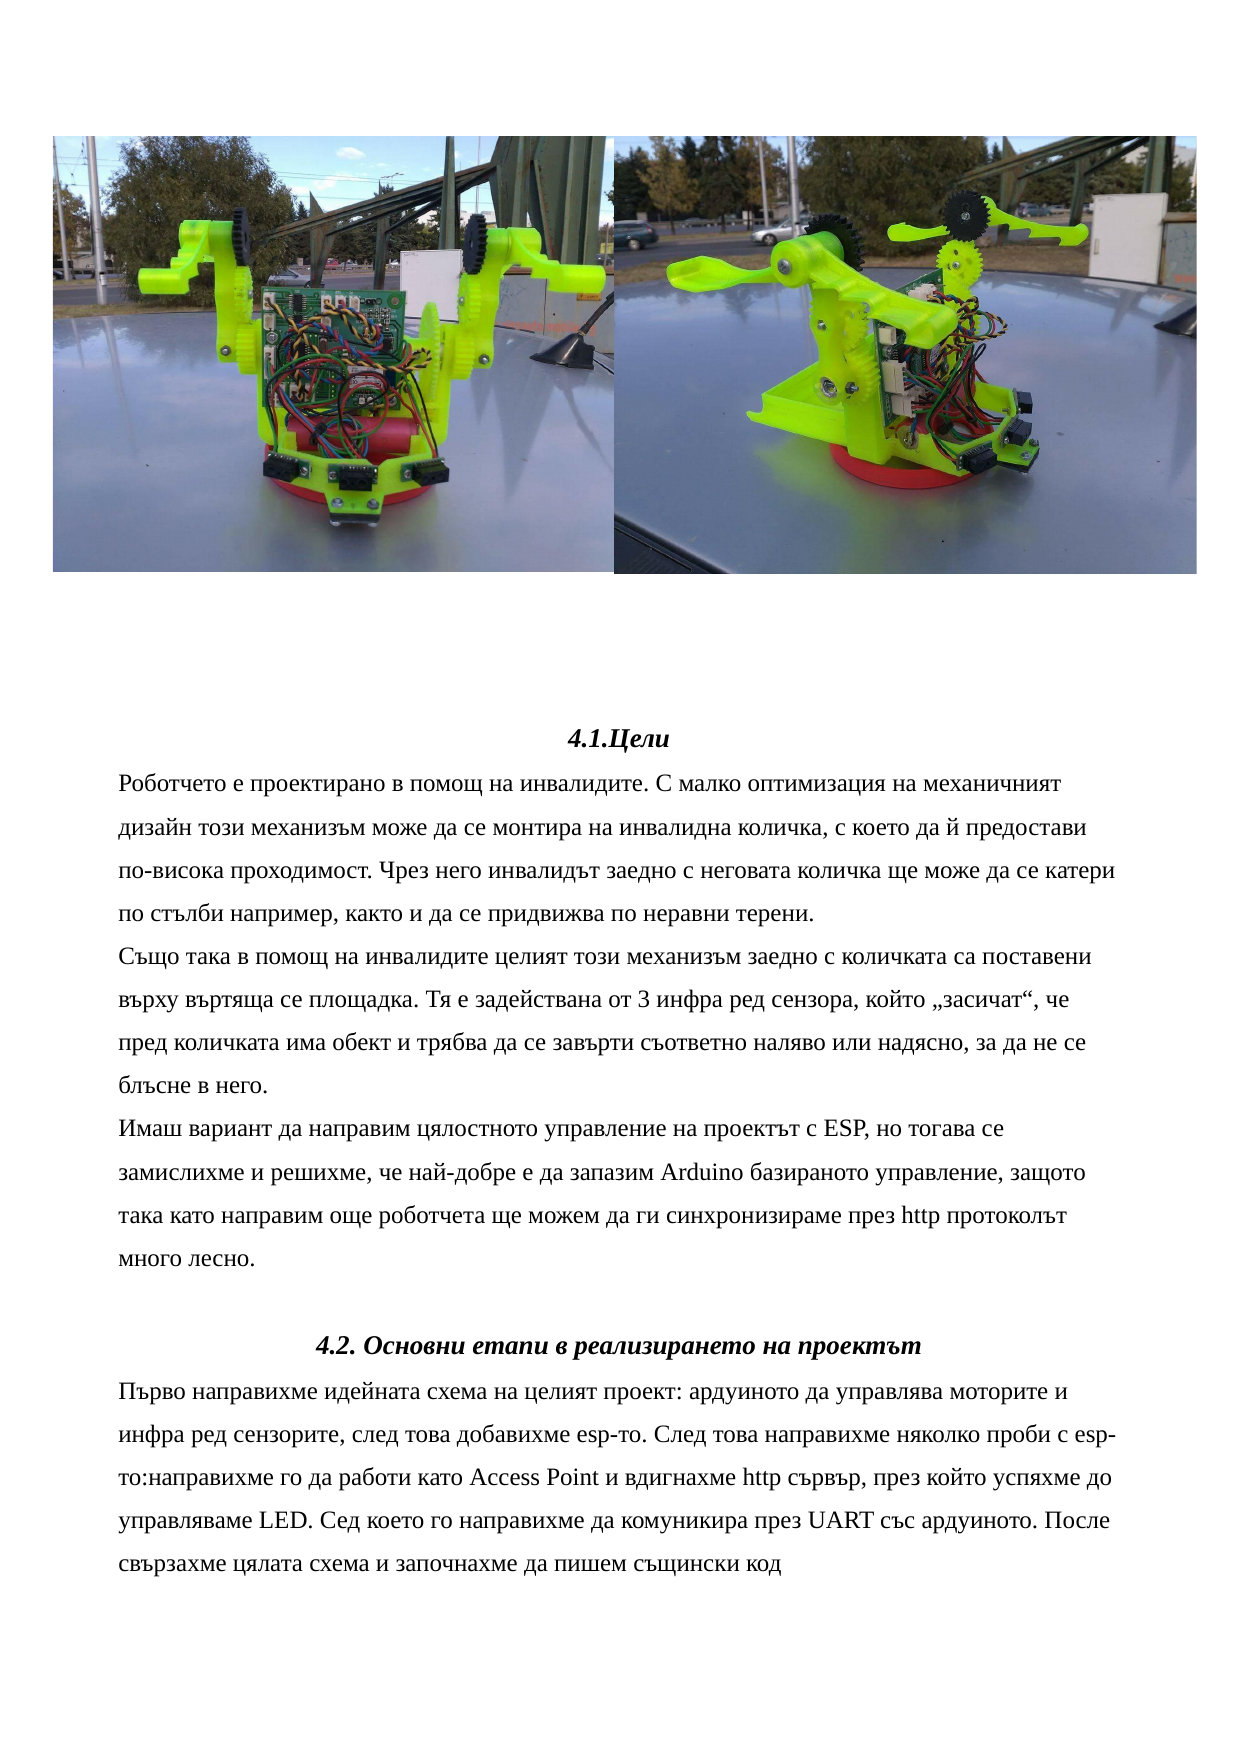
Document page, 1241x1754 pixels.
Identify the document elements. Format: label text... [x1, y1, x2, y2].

text Първо направихме идейната схема на целият проект: ардуиното да управлява моторите и инфра ред сензорите, след това добавихме esp-то. След това направихме няколко проби с esp-то:направихме го да работи като Access Point и вдигнахме http сървър, през който успяхме до управляваме LED. Сед което го направихме да комуникира през UART със ардуиното. После свързахме цялата схема и започнахме да пишем същински код [118, 1376, 1122, 1577]
text Роботчето е проектирано в помощ на инвалидите. С малко оптимизация на механичният дизайн този механизъм може да се монтира на инвалидна количка, с което да й предостави по-висока проходимост. Чрез него инвалидът заедно с неговата количка ще може да се катери по стълби например, както и да се придвижва по неравни терени. [118, 768, 1122, 927]
text Също така в помощ на инвалидите целият този механизъм заедно с количката са поставени върху въртяща се площадка. Тя е задействана от 3 инфра ред сензора, който „засичат“, че пред количката има обект и трябва да се завърти съответно наляво или надясно, за да не се блъсне в него. [118, 941, 1122, 1099]
text 4.2. Основни етапи в реализирането на проектът [118, 1329, 1122, 1360]
text 4.1.Цели [118, 722, 1122, 753]
picture [52, 136, 1197, 574]
text Имаш вариант да направим цялостното управление на проектът с ESP, но тогава се замислихме и решихме, че най-добре е да запазим Arduino базираното управление, защото така като направим още роботчета ще можем да ги синхронизираме през http протоколът много лесно. [118, 1113, 1122, 1272]
